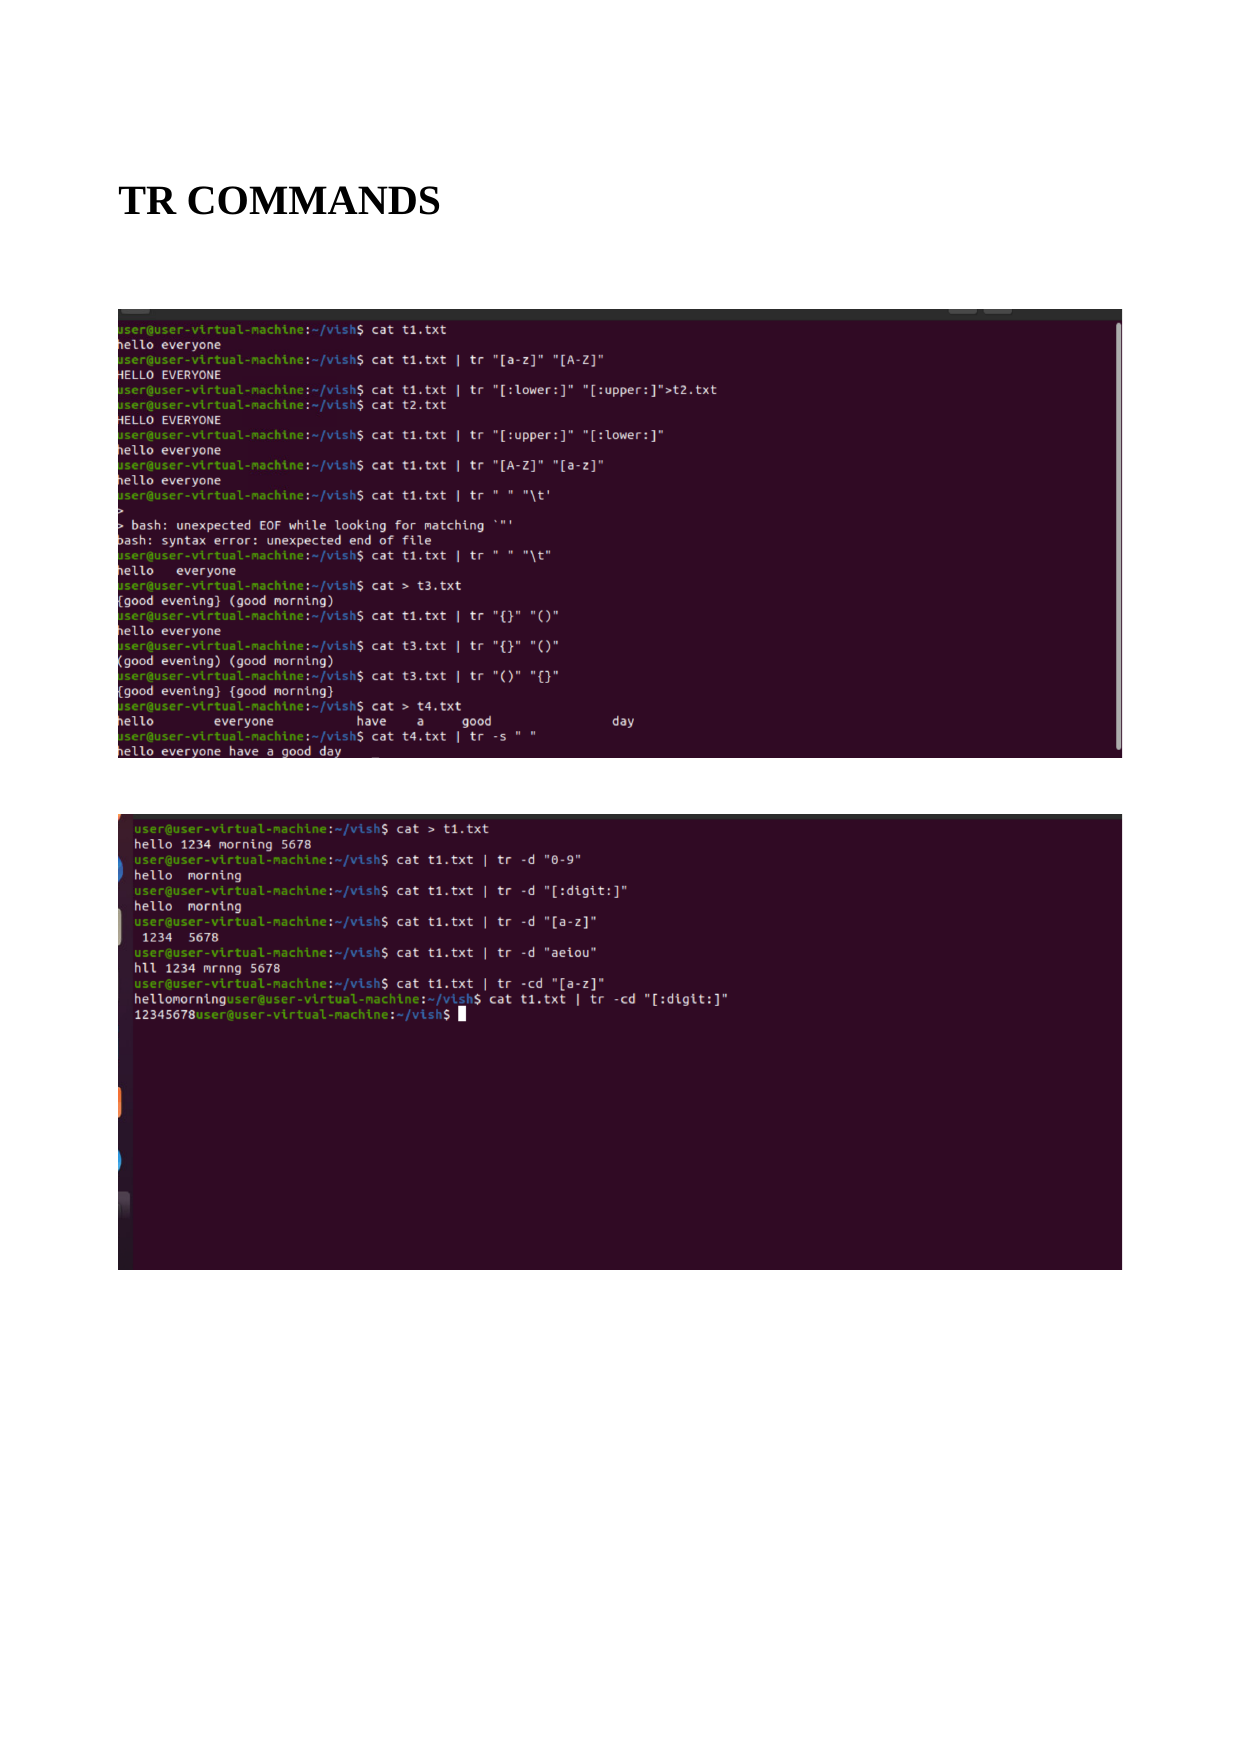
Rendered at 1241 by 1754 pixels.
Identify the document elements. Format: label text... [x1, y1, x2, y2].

picture [118, 814, 1123, 1270]
picture [118, 309, 1123, 758]
text TR COMMANDS [118, 176, 1122, 223]
